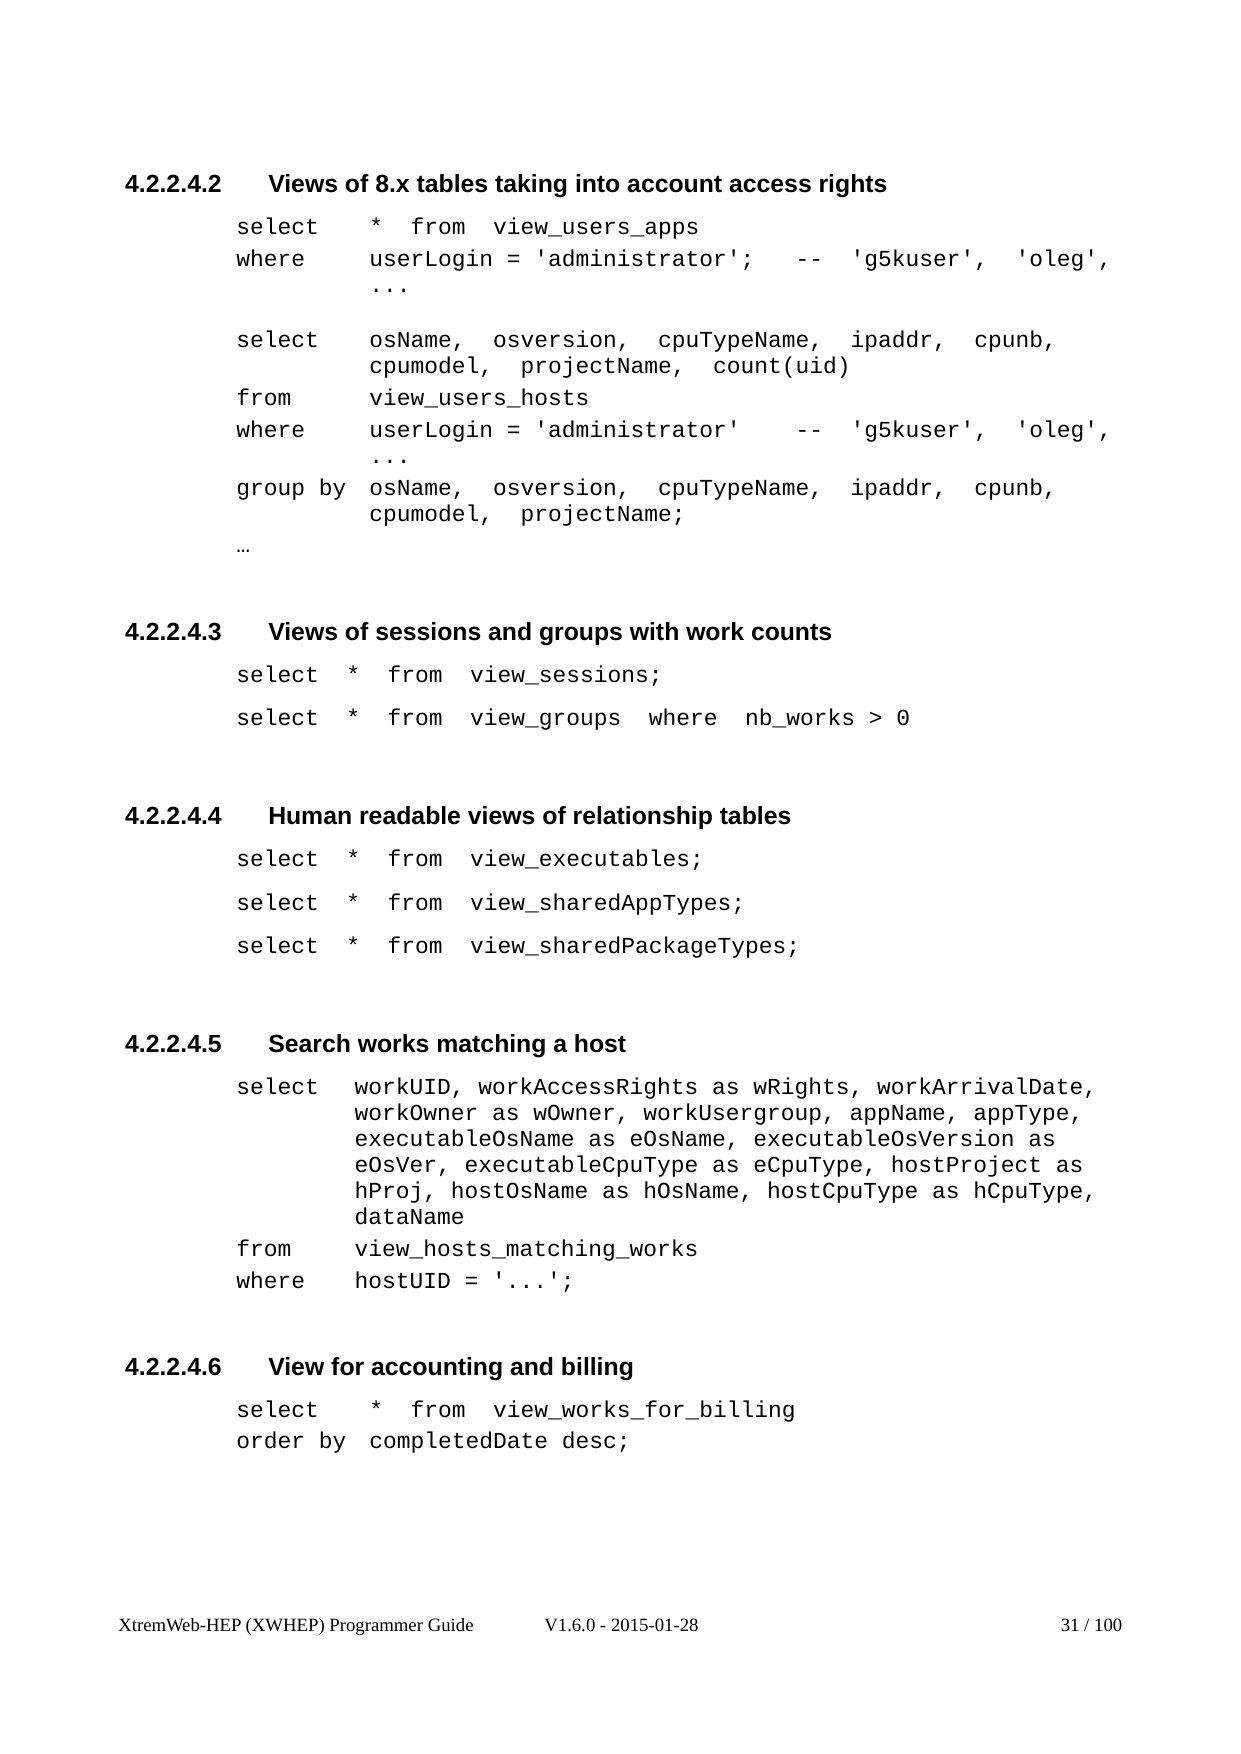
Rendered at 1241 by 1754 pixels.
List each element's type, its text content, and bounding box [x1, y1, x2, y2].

subtitle Human readable views of relationship tables [118, 801, 1122, 830]
subtitle Search works matching a host [118, 1029, 1122, 1058]
text select workUID, workAccessRights as wRights, workArrivalDate, workOwner as wOwner, workUsergroup, appName, appType, executableOsName as eOsName, executableOsVersion as eOsVer, executableCpuType as eCpuType, hostProject as hProj, hostOsName as hOsName, hostCpuType as hCpuType, dataName [236, 1076, 1122, 1231]
text select osName, osversion, cpuTypeName, ipaddr, cpunb, cpumodel, projectName, count(uid) [236, 328, 1122, 380]
text select * from view_groups where nb_works > 0 [236, 707, 1122, 732]
text group by osName, osversion, cpuTypeName, ipaddr, cpunb, cpumodel, projectName; [236, 476, 1122, 528]
text select * from view_sessions; [236, 663, 1122, 689]
text select * from view_works_for_billing [236, 1398, 1122, 1424]
subtitle Views of 8.x tables taking into account access rights [118, 169, 1122, 198]
text where userLogin = 'administrator' -- 'g5kuser', 'oleg', ... [236, 418, 1122, 470]
text where hostUID = '...'; [236, 1269, 1122, 1295]
text … [236, 534, 1122, 560]
text from view_users_hosts [236, 386, 1122, 412]
text select * from view_sharedAppTypes; [236, 891, 1122, 917]
text select * from view_users_apps [236, 215, 1122, 241]
subtitle View for accounting and billing [118, 1352, 1122, 1380]
text from view_hosts_matching_works [236, 1237, 1122, 1263]
text select * from view_executables; [236, 847, 1122, 873]
text where userLogin = 'administrator'; -- 'g5kuser', 'oleg', ... [236, 247, 1122, 299]
text select * from view_sharedPackageTypes; [236, 935, 1122, 961]
text order by completedDate desc; [236, 1430, 1122, 1456]
subtitle Views of sessions and groups with work counts [118, 617, 1122, 645]
